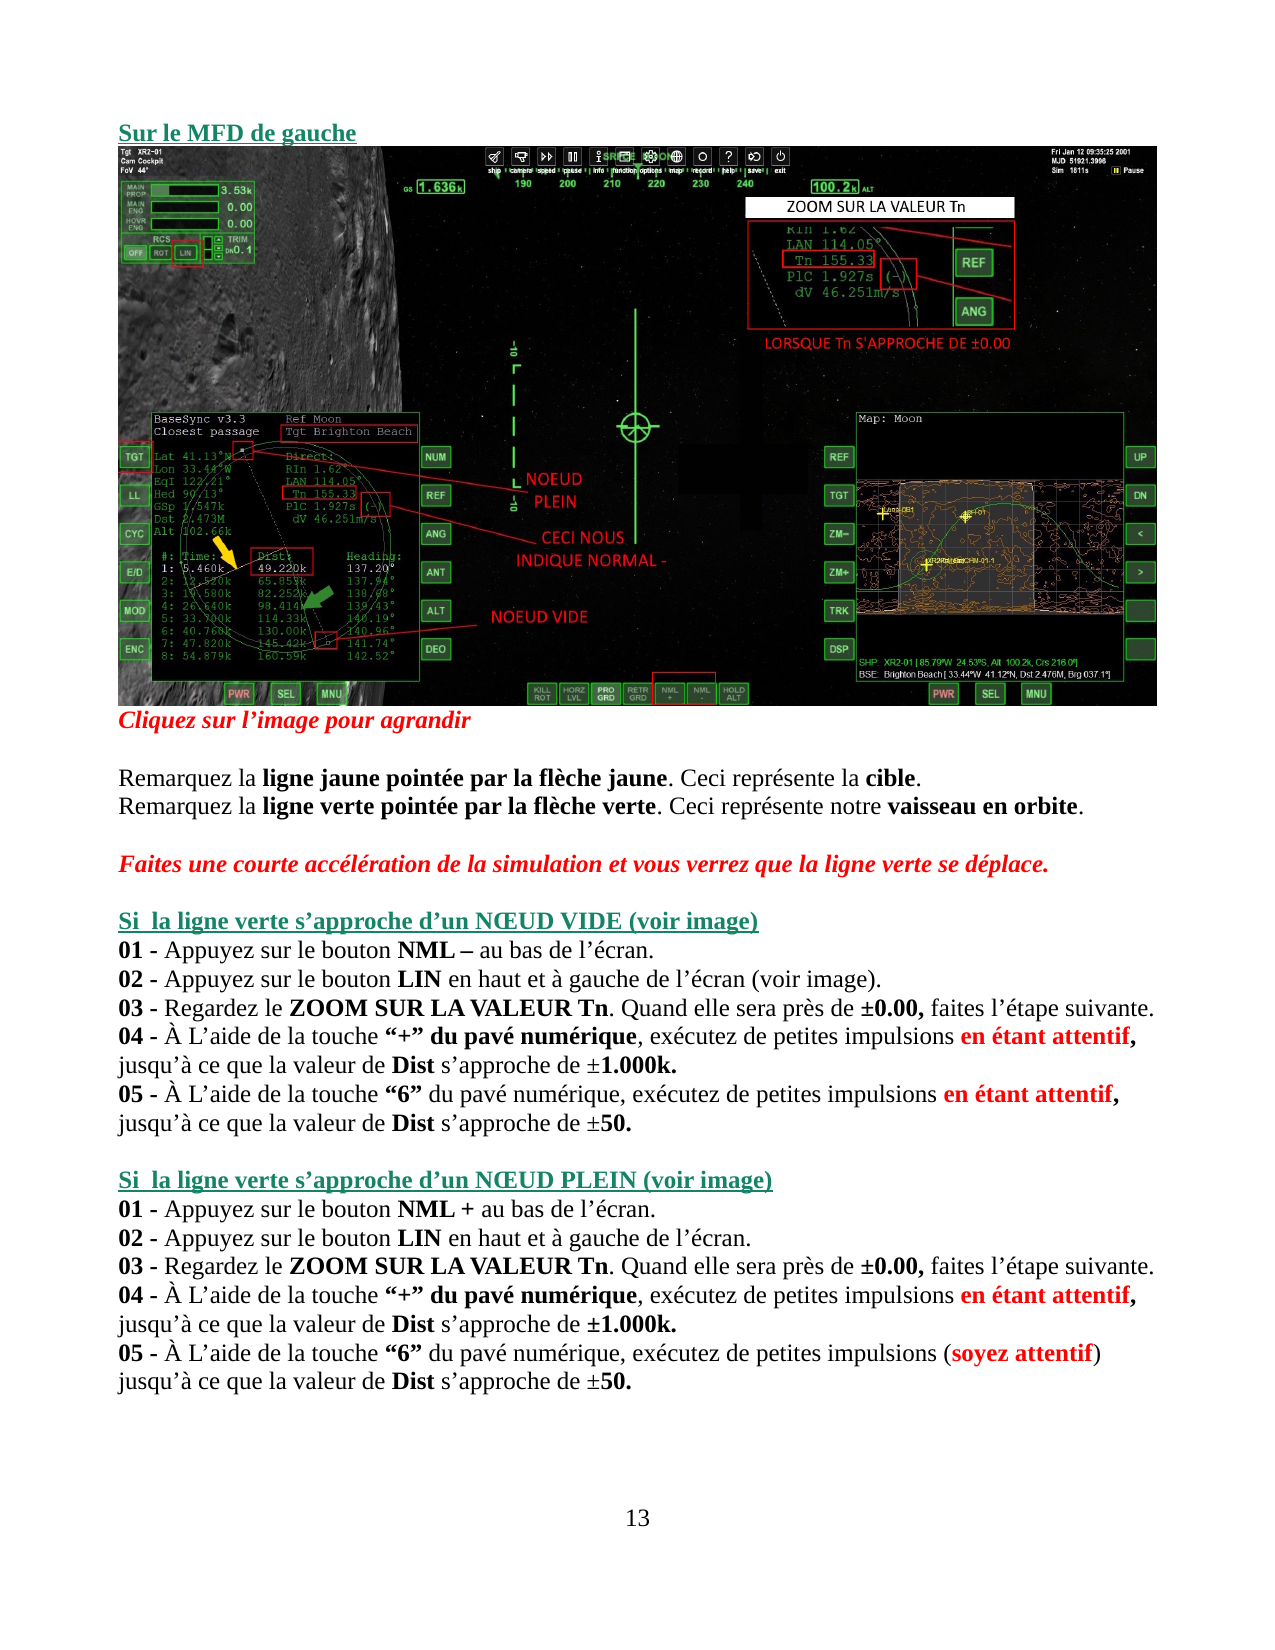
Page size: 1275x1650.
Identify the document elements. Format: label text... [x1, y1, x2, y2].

text Si la ligne verte s’approche d’un NŒUD PLEIN (voir image) [118, 1165, 1157, 1194]
text 03 - Regardez le ZOOM SUR LA VALEUR Tn. Quand elle sera près de ±0.00, faites l’étape suivante. [118, 993, 1157, 1021]
text Remarquez la ligne verte pointée par la flèche verte. Ceci représente notre vaisseau en orbite. [118, 791, 1157, 820]
text 04 - À L’aide de la touche “+” du pavé numérique, exécutez de petites impulsions en étant attentif, jusqu’à ce que la valeur de Dist s’approche de ±1.000k. [118, 1021, 1157, 1079]
text 02 - Appuyez sur le bouton LIN en haut et à gauche de l’écran. [118, 1223, 1157, 1251]
text 05 - À L’aide de la touche “6” du pavé numérique, exécutez de petites impulsions (soyez attentif) jusqu’à ce que la valeur de Dist s’approche de ±50. [118, 1338, 1157, 1395]
text 02 - Appuyez sur le bouton LIN en haut et à gauche de l’écran (voir image). [118, 964, 1157, 993]
text Sur le MFD de gauche [118, 118, 1157, 146]
text Faites une courte accélération de la simulation et vous verrez que la ligne verte se déplace. [118, 849, 1157, 878]
text 04 - À L’aide de la touche “+” du pavé numérique, exécutez de petites impulsions en étant attentif, jusqu’à ce que la valeur de Dist s’approche de ±1.000k. [118, 1280, 1157, 1338]
text 01 - Appuyez sur le bouton NML – au bas de l’écran. [118, 935, 1157, 964]
text 03 - Regardez le ZOOM SUR LA VALEUR Tn. Quand elle sera près de ±0.00, faites l’étape suivante. [118, 1251, 1157, 1280]
text Remarquez la ligne jaune pointée par la flèche jaune. Ceci représente la cible. [118, 763, 1157, 791]
picture [118, 146, 1157, 706]
text Si la ligne verte s’approche d’un NŒUD VIDE (voir image) [118, 906, 1157, 935]
text 05 - À L’aide de la touche “6” du pavé numérique, exécutez de petites impulsions en étant attentif, jusqu’à ce que la valeur de Dist s’approche de ±50. [118, 1079, 1157, 1136]
text Cliquez sur l’image pour agrandir [118, 706, 1157, 734]
text 01 - Appuyez sur le bouton NML + au bas de l’écran. [118, 1194, 1157, 1223]
